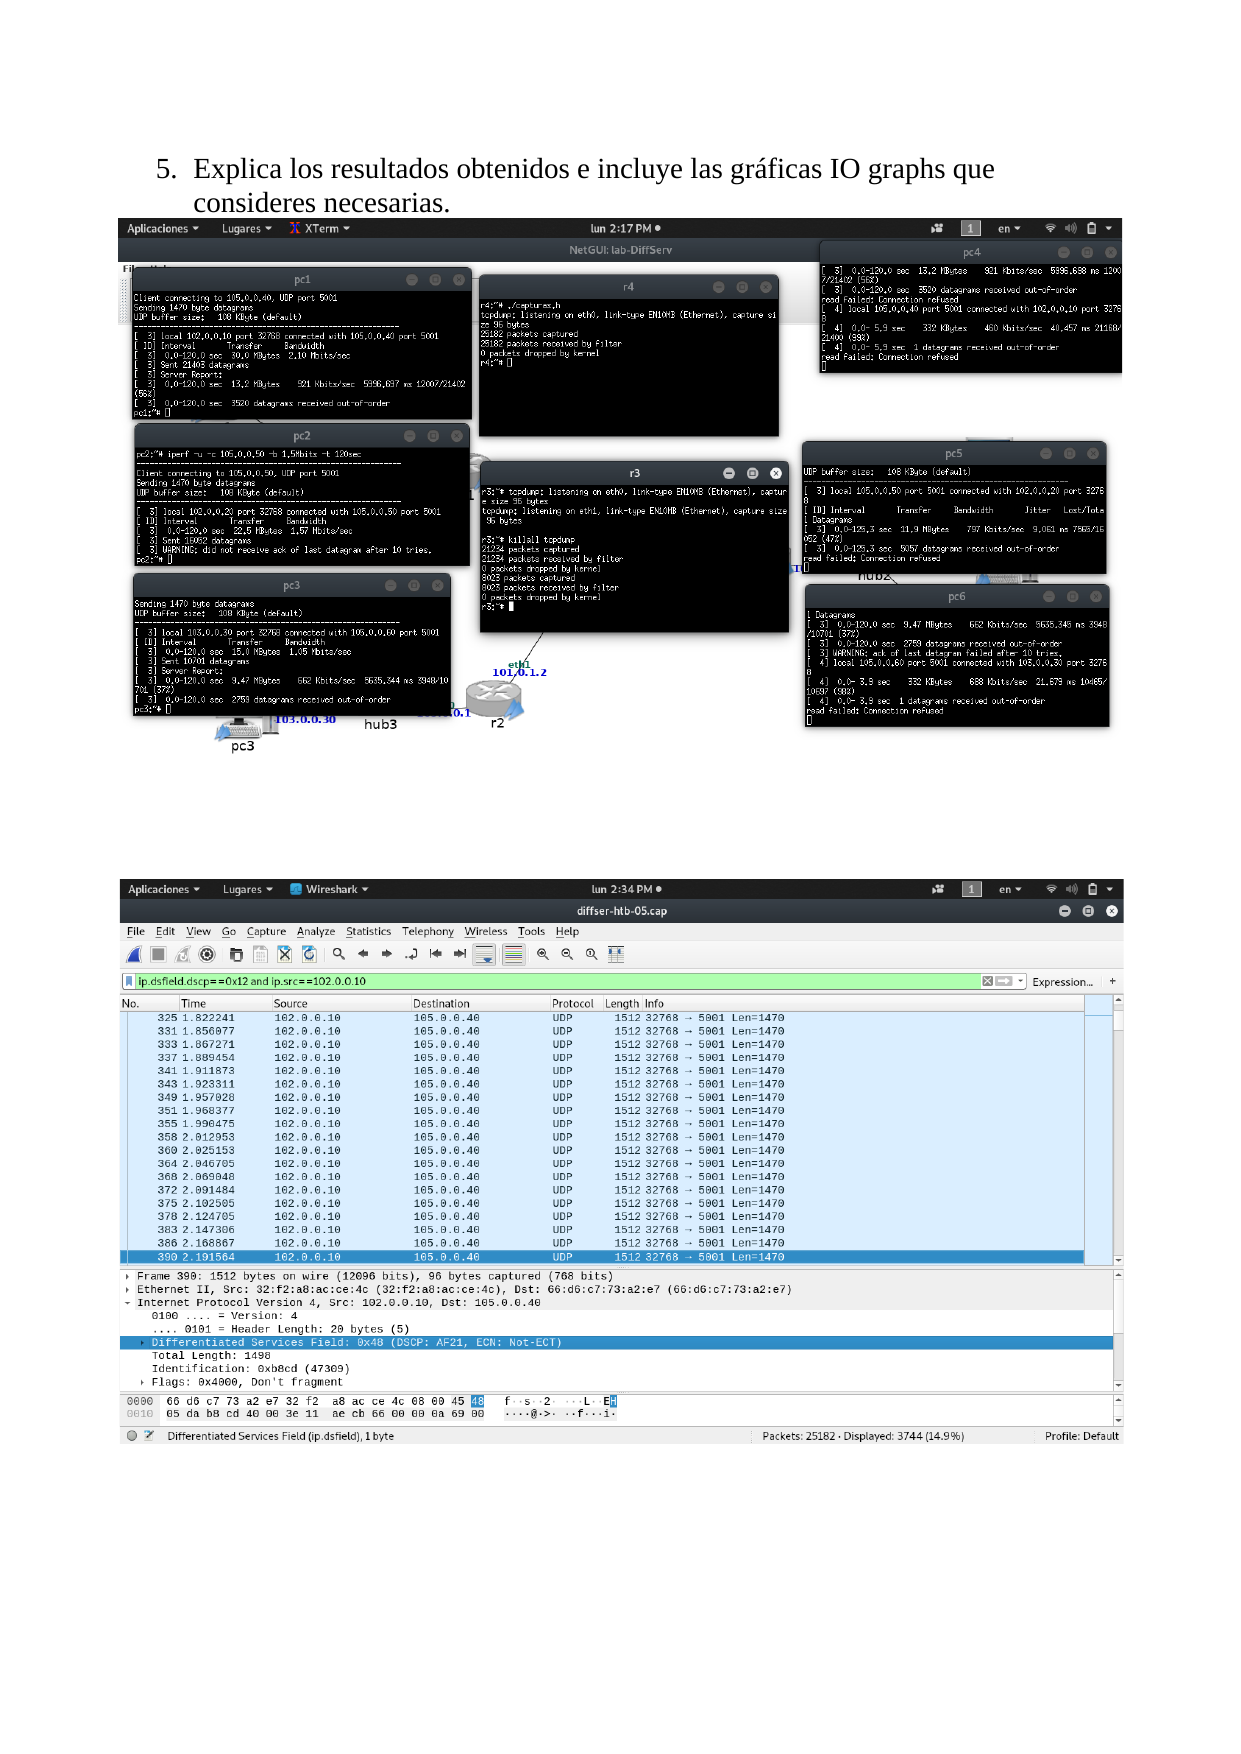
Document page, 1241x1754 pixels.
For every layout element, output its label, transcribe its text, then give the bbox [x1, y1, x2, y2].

picture [119, 879, 1124, 1444]
list Explica los resultados obtenidos e incluye las gráficas IO graphs que consideres necesarias. [156, 152, 1122, 218]
picture [118, 218, 1123, 784]
